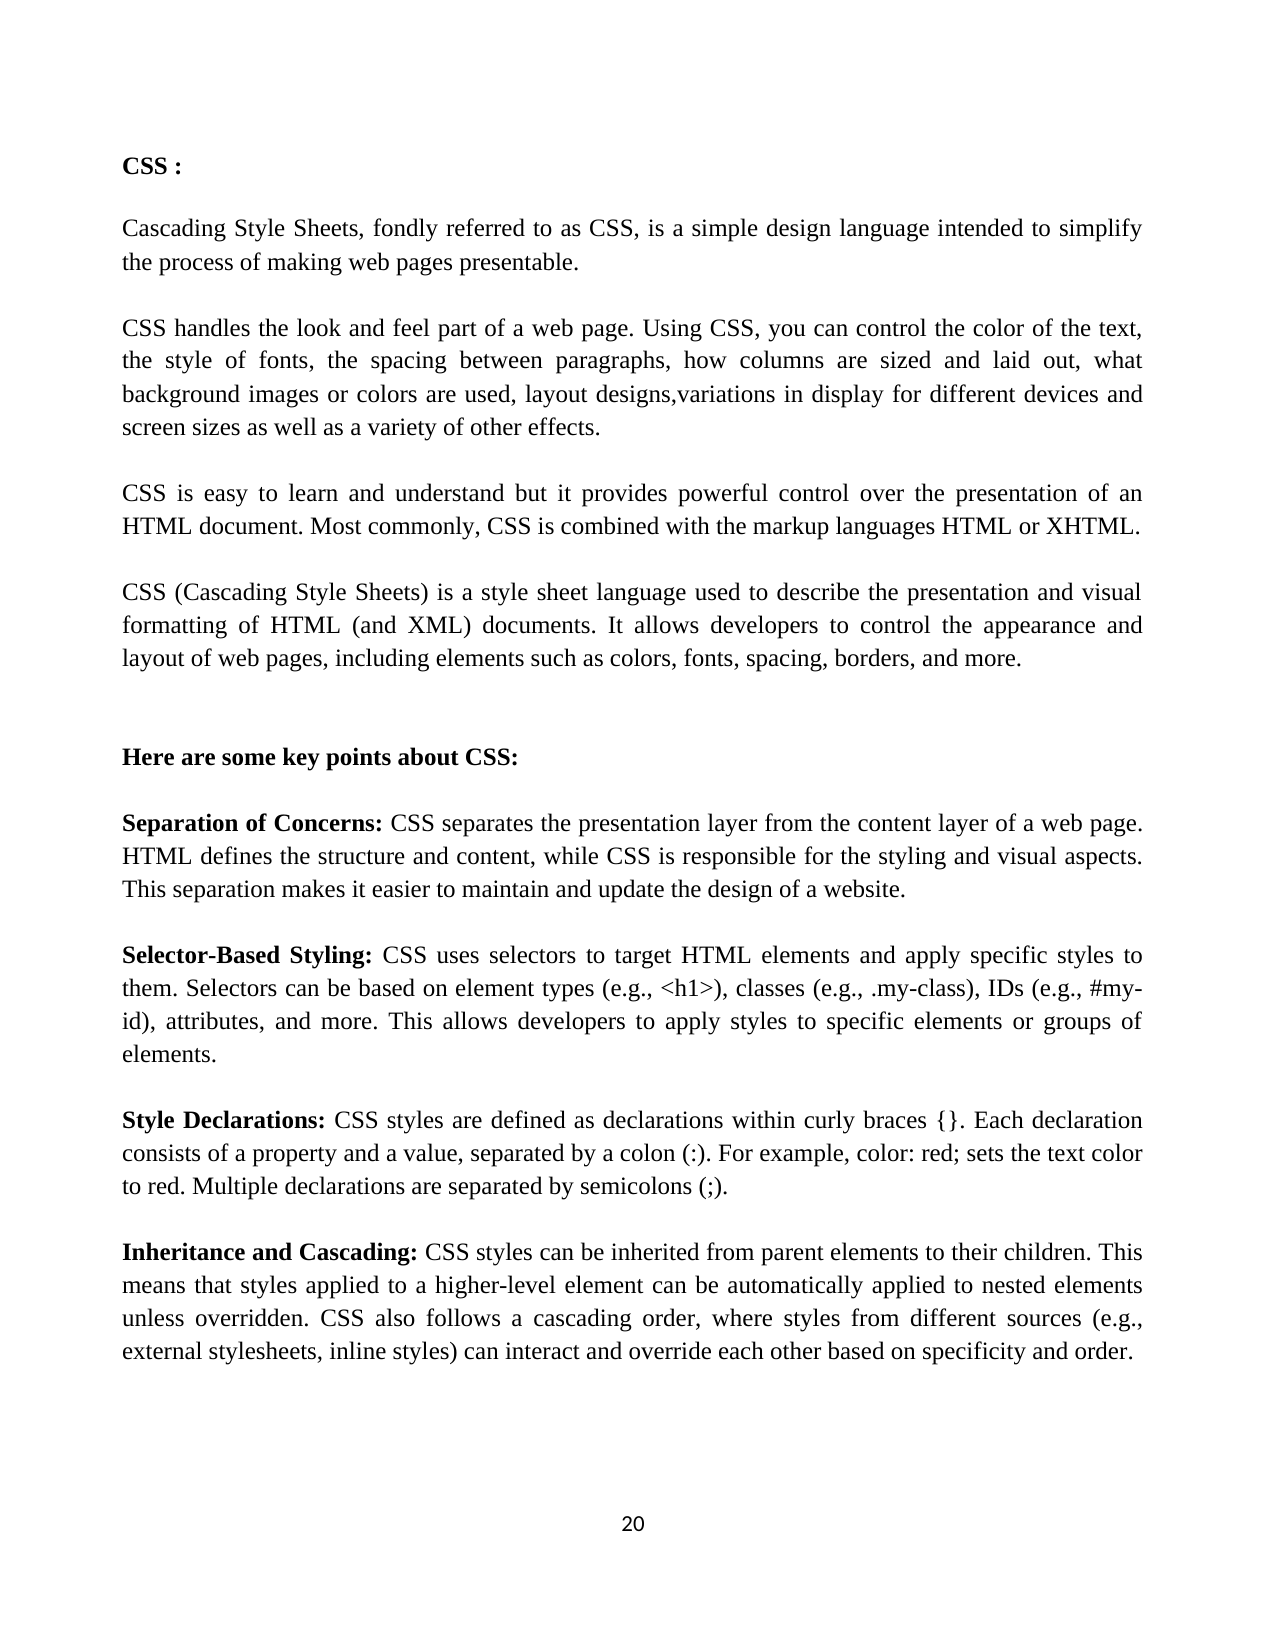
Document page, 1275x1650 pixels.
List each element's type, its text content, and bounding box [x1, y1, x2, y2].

text CSS : [122, 151, 1144, 180]
text Here are some key points about CSS: [122, 742, 1144, 771]
text CSS is easy to learn and understand but it provides powerful control over the presentation of an HTML document. Most commonly, CSS is combined with the markup languages HTML or XHTML. [122, 478, 1144, 539]
text Selector-Based Styling: CSS uses selectors to target HTML elements and apply specific styles to them. Selectors can be based on element types (e.g., <h1>), classes (e.g., .my-class), IDs (e.g., #my-id), attributes, and more. This allows developers to apply styles to specific elements or groups of elements. [122, 940, 1144, 1068]
text CSS (Cascading Style Sheets) is a style sheet language used to describe the presentation and visual formatting of HTML (and XML) documents. It allows developers to control the appearance and layout of web pages, including elements such as colors, fonts, spacing, borders, and more. [122, 577, 1144, 672]
text Cascading Style Sheets, fondly referred to as CSS, is a simple design language intended to simplify the process of making web pages presentable. [122, 213, 1144, 275]
text CSS handles the look and feel part of a web page. Using CSS, you can control the color of the text, the style of fonts, the spacing between paragraphs, how columns are sized and laid out, what background images or colors are used, layout designs,variations in display for different devices and screen sizes as well as a variety of other effects. [122, 313, 1144, 440]
text Inheritance and Cascading: CSS styles can be inherited from parent elements to their children. This means that styles applied to a higher-level element can be automatically applied to nested elements unless overridden. CSS also follows a cascading order, where styles from different sources (e.g., external stylesheets, inline styles) can interact and override each other based on specificity and order. [122, 1237, 1144, 1365]
text Separation of Concerns: CSS separates the presentation layer from the content layer of a web page. HTML defines the structure and content, while CSS is responsible for the styling and visual aspects. This separation makes it easier to maintain and update the design of a website. [122, 808, 1144, 903]
text Style Declarations: CSS styles are defined as declarations within curly braces {}. Each declaration consists of a property and a value, separated by a colon (:). For example, color: red; sets the text color to red. Multiple declarations are separated by semicolons (;). [122, 1105, 1144, 1200]
